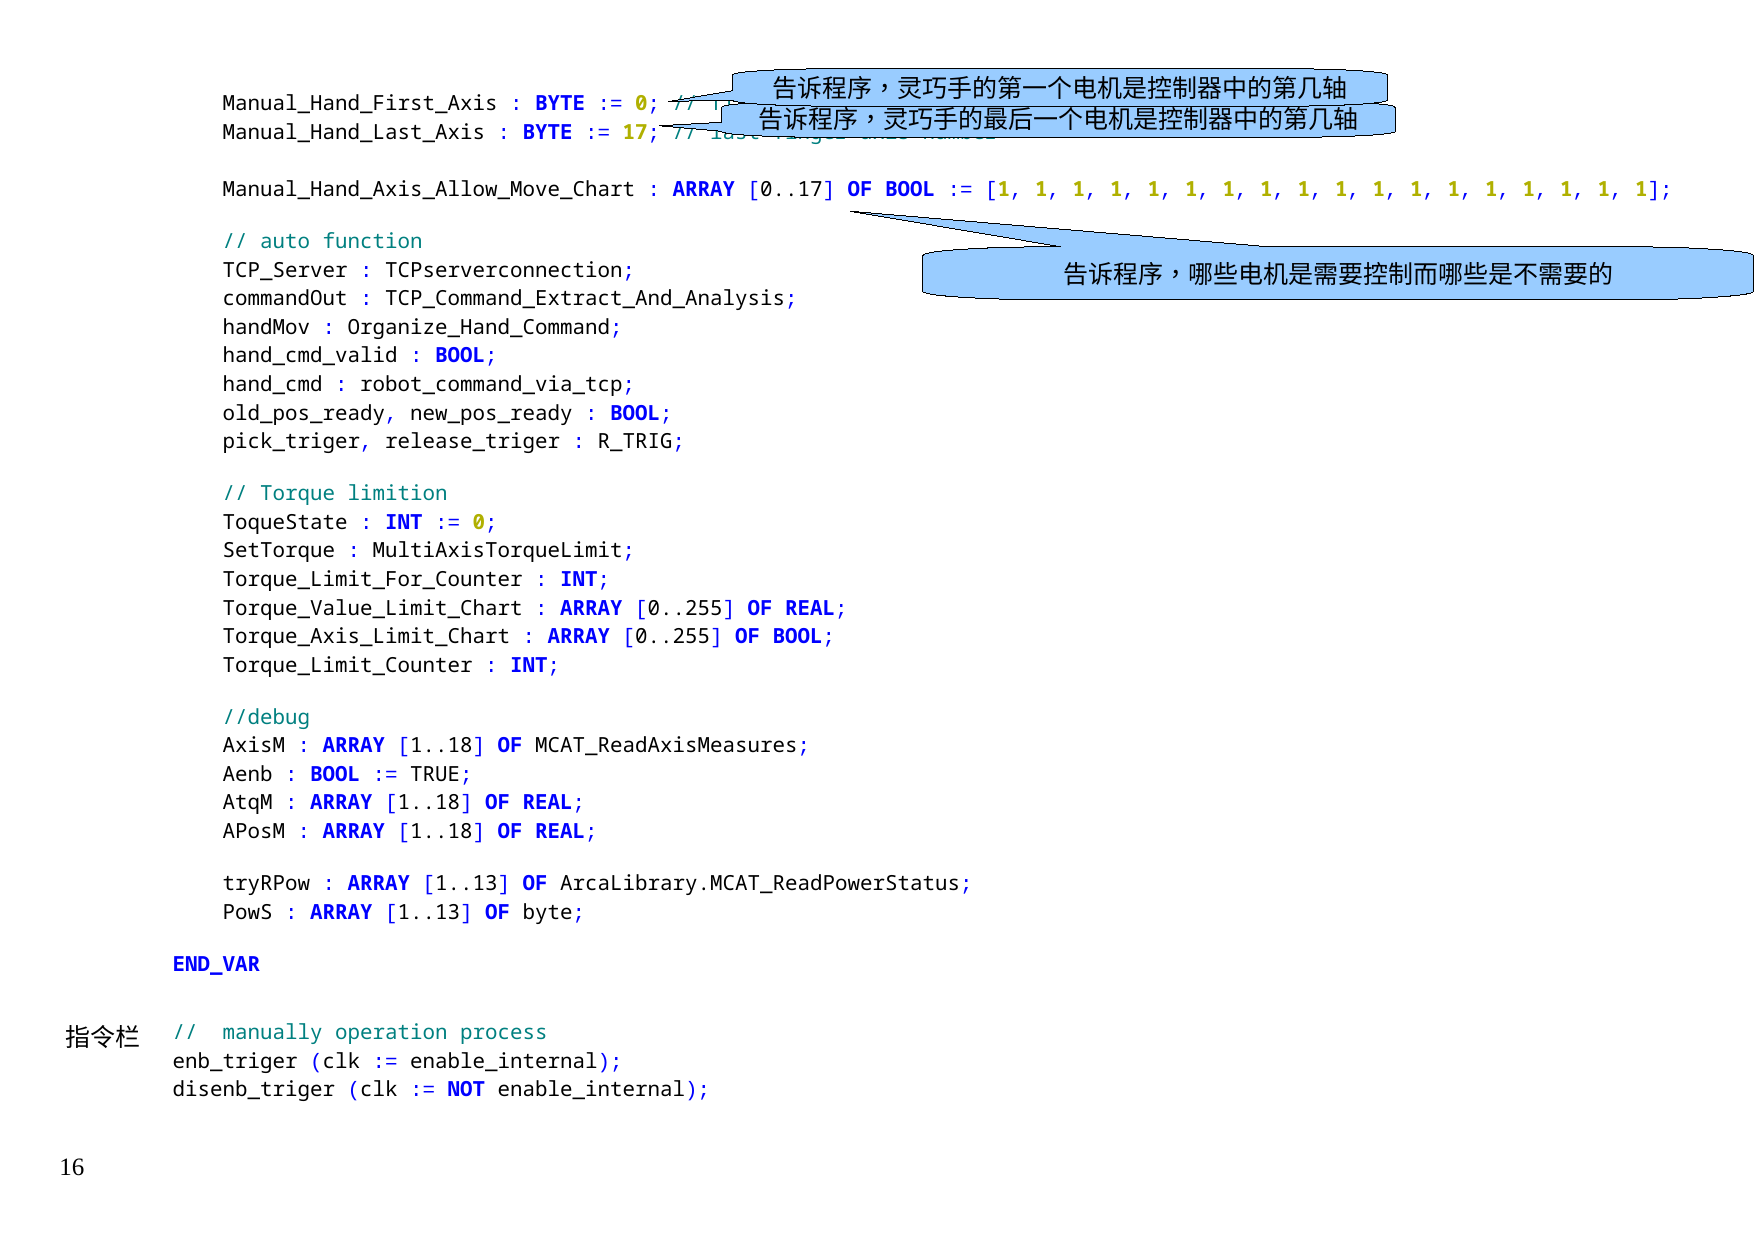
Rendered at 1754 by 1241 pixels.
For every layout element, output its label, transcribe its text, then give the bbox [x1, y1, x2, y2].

table_cell // manually operation process enb_triger (clk := enable_internal); disenb_triger (clk := NOT enable_internal); demo_triger (clk := start_hand_demo_internal); Gest_triger (clk := GestInternal); TLManualHandle_triger(clk:= TorqueLimitManualHandle); //***************** TCP_Server(enable := TRUE, outDataReady := commandout.Response_Valid, OutData := commandout.Response ,outDataSize := commandout.Response_Data_Size); commandout(indata := tcp_server.InData , inDataSize := TCP_Server.InDataSize , inData_Valid := TCP_Server.InDataReady , OutRobot_State := handmov.Current_Hand_State ); hand_cmd_valid := commandout.Command_Valid OR pick_triger.Q OR release_triger.Q OR enb_triger.Q OR disenb_triger.Q OR demo_triger.Q OR Gest_triger.Q; hand_cmd := commandout.Command; IF pick_triger.Q THEN hand_cmd.Gesture_Valid := TRUE; hand_cmd.Gesture_Num := 10; END_IF IF release_triger.Q THEN hand_cmd.Gesture_Valid := TRUE; hand_cmd.Gesture_Num := 11; END_IF IF enb_triger.Q THEN hand_cmd.Enabl_Hand_Valid := TRUE; hand_cmd.Enabl_Hand_state := TRUE; END_IF IF disenb_triger.Q THEN hand_cmd.Enabl_Hand_Valid := TRUE; hand_cmd.Enabl_Hand_state := FALSE; END_IF IF demo_triger.Q THEN hand_cmd.Gesture_Demo_Valid := TRUE; hand_cmd.Gesture_Demo_state := TRUE; END_IF IF Gest_triger.Q THEN hand_cmd.Gesture_Valid := TRUE; hand_cmd.Gesture_Num := GestTypeInternal; END_IF handMov(enable:= TRUE, new_cmd_valid := hand_cmd_valid , new_cmd := hand_cmd , overfeed := handSpeedOverFeed , HandFirstAxis := Manual_Hand_First_Axis , HandLastAxis := Manual_Hand_Last_Axis , HandAxisAllowToMov := Manual_Hand_Axis_Allow_Move_Chart ); (************************* Toque test above **************************) CASE ToqueState OF 0: SetTorque(Enable := FALSE); IF handMov.Current_Hand_State.Hand_Enabled OR TLManualHandle_triger.Q THEN SetTorque(FirstAuxAxisNum := Manual_Hand_First_Axis, LastAuxAxisNum := Manual_Hand_Last_Axis , Enable := TRUE); FOR Torque_Limit_Counter := Manual_Hand_First_Axis TO Manual_Hand_Last_Axis DO Torque_Value_Limit_Chart[Torque_Limit_Counter] := Manual_TorqueLimition; Torque_Axis_Limit_Chart[Torque_Limit_Counter] := Manual_Hand_Axis_Allow_Move_Chart[Torque_Limit_Counter - Manual_Hand_First_Axis]; END_FOR toquestate := 10; END_IF 10: SetTorque(Axis_Torque_Limit_indicator := Torque_Axis_Limit_Chart , Axis_Torque_Limit_Value := Torque_Value_Limit_Chart , execute := TRUE); IF SetTorque.done THEN SetTorque (execute := FALSE); toquestate := 30; END_IF 30: IF NOT handMov.Current_Hand_State.Hand_Enabled THEN toquestate := 0; END_IF IF TLManualHandle_triger.q THEN toquestate := 10; END_IF END_CASE AllAxisGroupEnb := handMov.Current_Hand_State.Hand_Enabled; [167, 1012, 1695, 1108]
table_cell PROGRAM Main VAR // manual function enable_internal : BOOL; MoveEn:BOOL:=FALSE; enb_triger : r_trig; disenb_triger : r_trig; handSpeedOverFeed : INT := 10; start_hand_demo_internal : BOOL; demo_triger : r_trig; GestInternal: BOOL; GestTypeInternal:INT; Gest_triger : R_TRIG; Manual_TorqueLimition : REAL := 0.2; TorqueLimitManualHandle : BOOL; // manual change torque limit during axis enabled TLManualHandle_triger : R_TRIG; Manual_Hand_First_Axis : BYTE := 0; // first finge axis number Manual_Hand_Last_Axis : BYTE := 17; // last finger axis number Manual_Hand_Axis_Allow_Move_Chart : ARRAY [0..17] OF BOOL := [1, 1, 1, 1, 1, 1, 1, 1, 1, 1, 1, 1, 1, 1, 1, 1, 1, 1]; // auto function TCP_Server : TCPserverconnection; commandOut : TCP_Command_Extract_And_Analysis; handMov : Organize_Hand_Command; hand_cmd_valid : BOOL; hand_cmd : robot_command_via_tcp; old_pos_ready, new_pos_ready : BOOL; pick_triger, release_triger : R_TRIG; // Torque limition ToqueState : INT := 0; SetTorque : MultiAxisTorqueLimit; Torque_Limit_For_Counter : INT; Torque_Value_Limit_Chart : ARRAY [0..255] OF REAL; Torque_Axis_Limit_Chart : ARRAY [0..255] OF BOOL; Torque_Limit_Counter : INT; //debug AxisM : ARRAY [1..18] OF MCAT_ReadAxisMeasures; Aenb : BOOL := TRUE; AtqM : ARRAY [1..18] OF REAL; APosM : ARRAY [1..18] OF REAL; tryRPow : ARRAY [1..13] OF ArcaLibrary.MCAT_ReadPowerStatus; PowS : ARRAY [1..13] OF byte; END_VAR [167, 59, 1695, 1012]
table_cell 指令栏 [59, 1012, 167, 1108]
table_cell [59, 59, 167, 1012]
